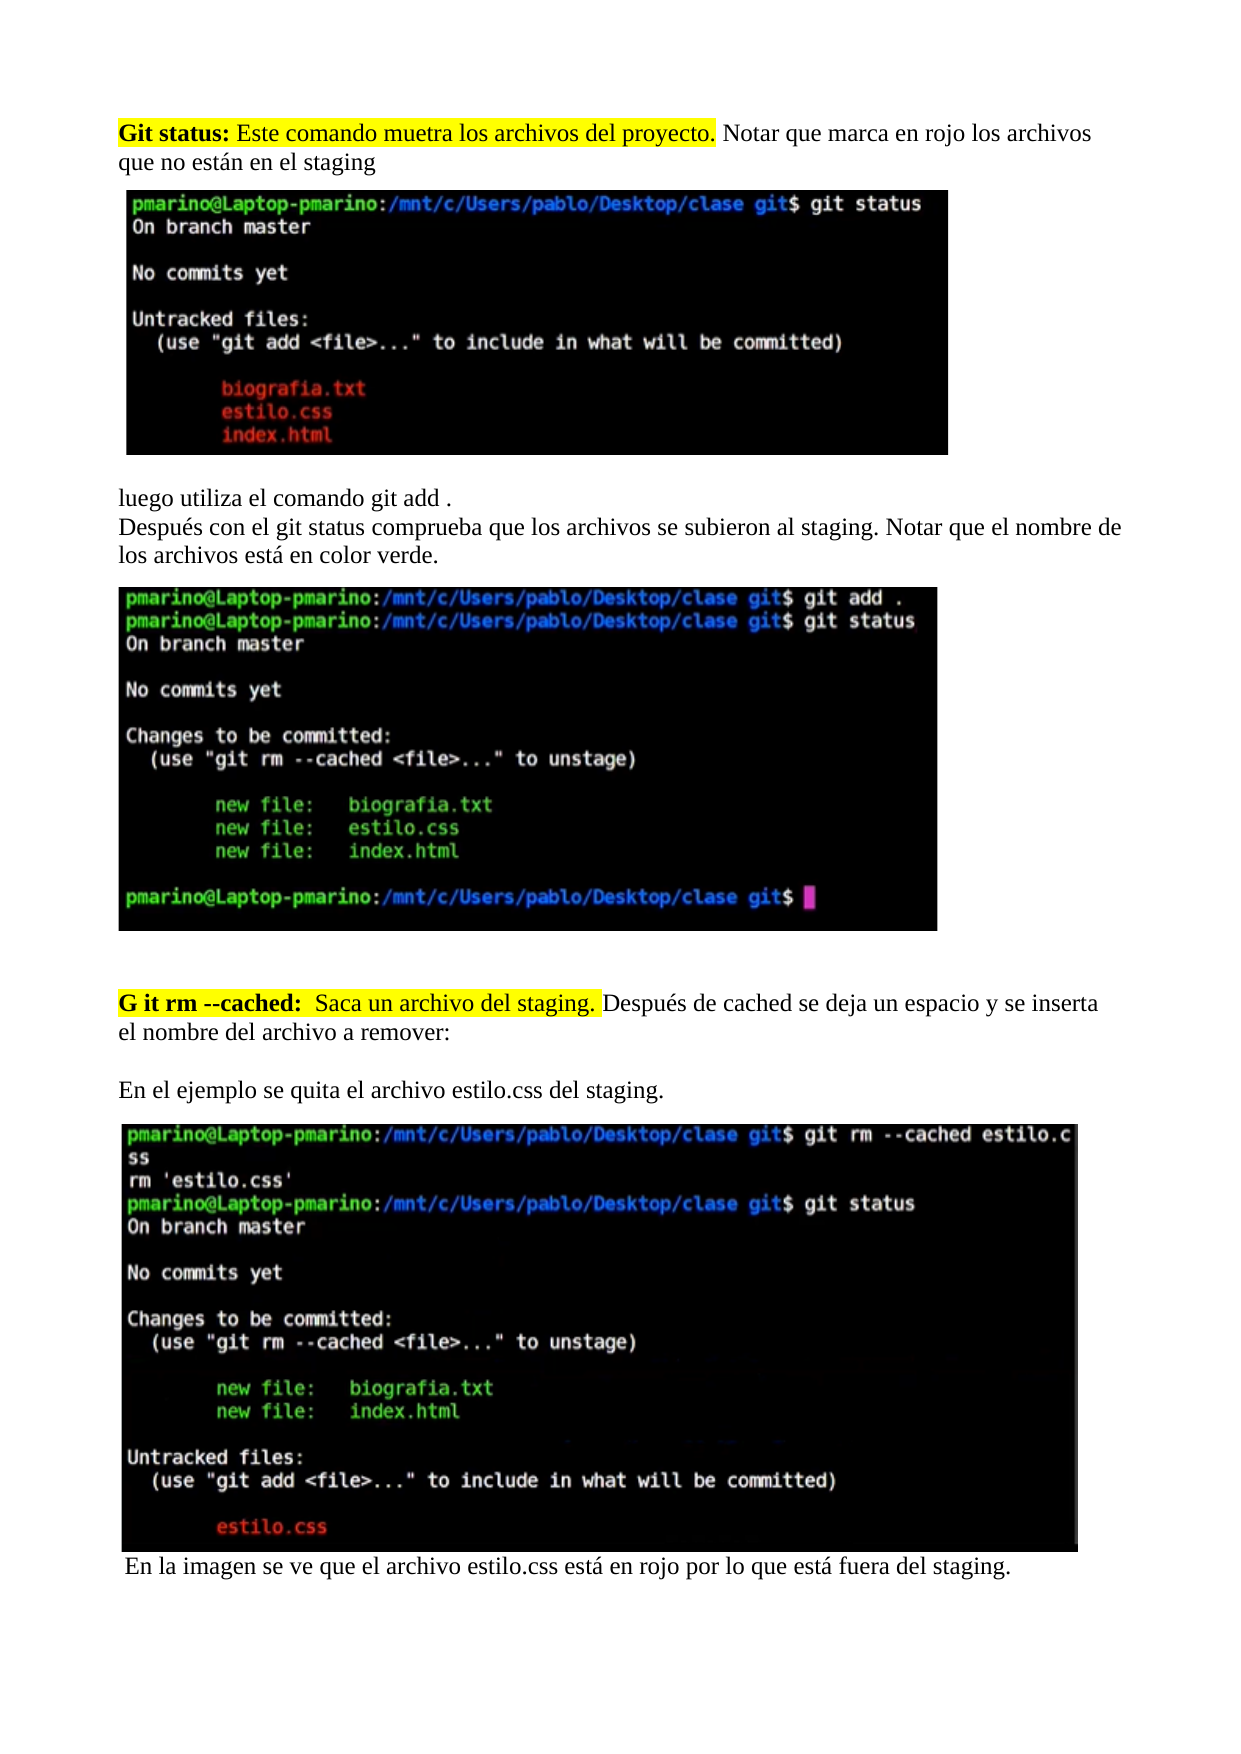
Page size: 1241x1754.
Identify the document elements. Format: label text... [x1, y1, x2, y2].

text G it rm --cached: Saca un archivo del staging. Después de cached se deja un espacio y se inserta el nombre del archivo a remover: [118, 988, 1122, 1046]
text Git status: Este comando muetra los archivos del proyecto. Notar que marca en rojo los archivos que no están en el staging [118, 118, 1122, 176]
text luego utiliza el comando git add . [118, 483, 1122, 512]
text En el ejemplo se quita el archivo estilo.css del staging. [118, 1075, 1122, 1103]
text En la imagen se ve que el archivo estilo.css está en rojo por lo que está fuera del staging. [118, 1103, 1122, 1580]
text Después con el git status comprueba que los archivos se subieron al staging. Notar que el nombre de los archivos está en color verde. [118, 512, 1122, 569]
picture [126, 190, 949, 455]
picture [121, 1124, 1078, 1552]
picture [118, 587, 938, 931]
